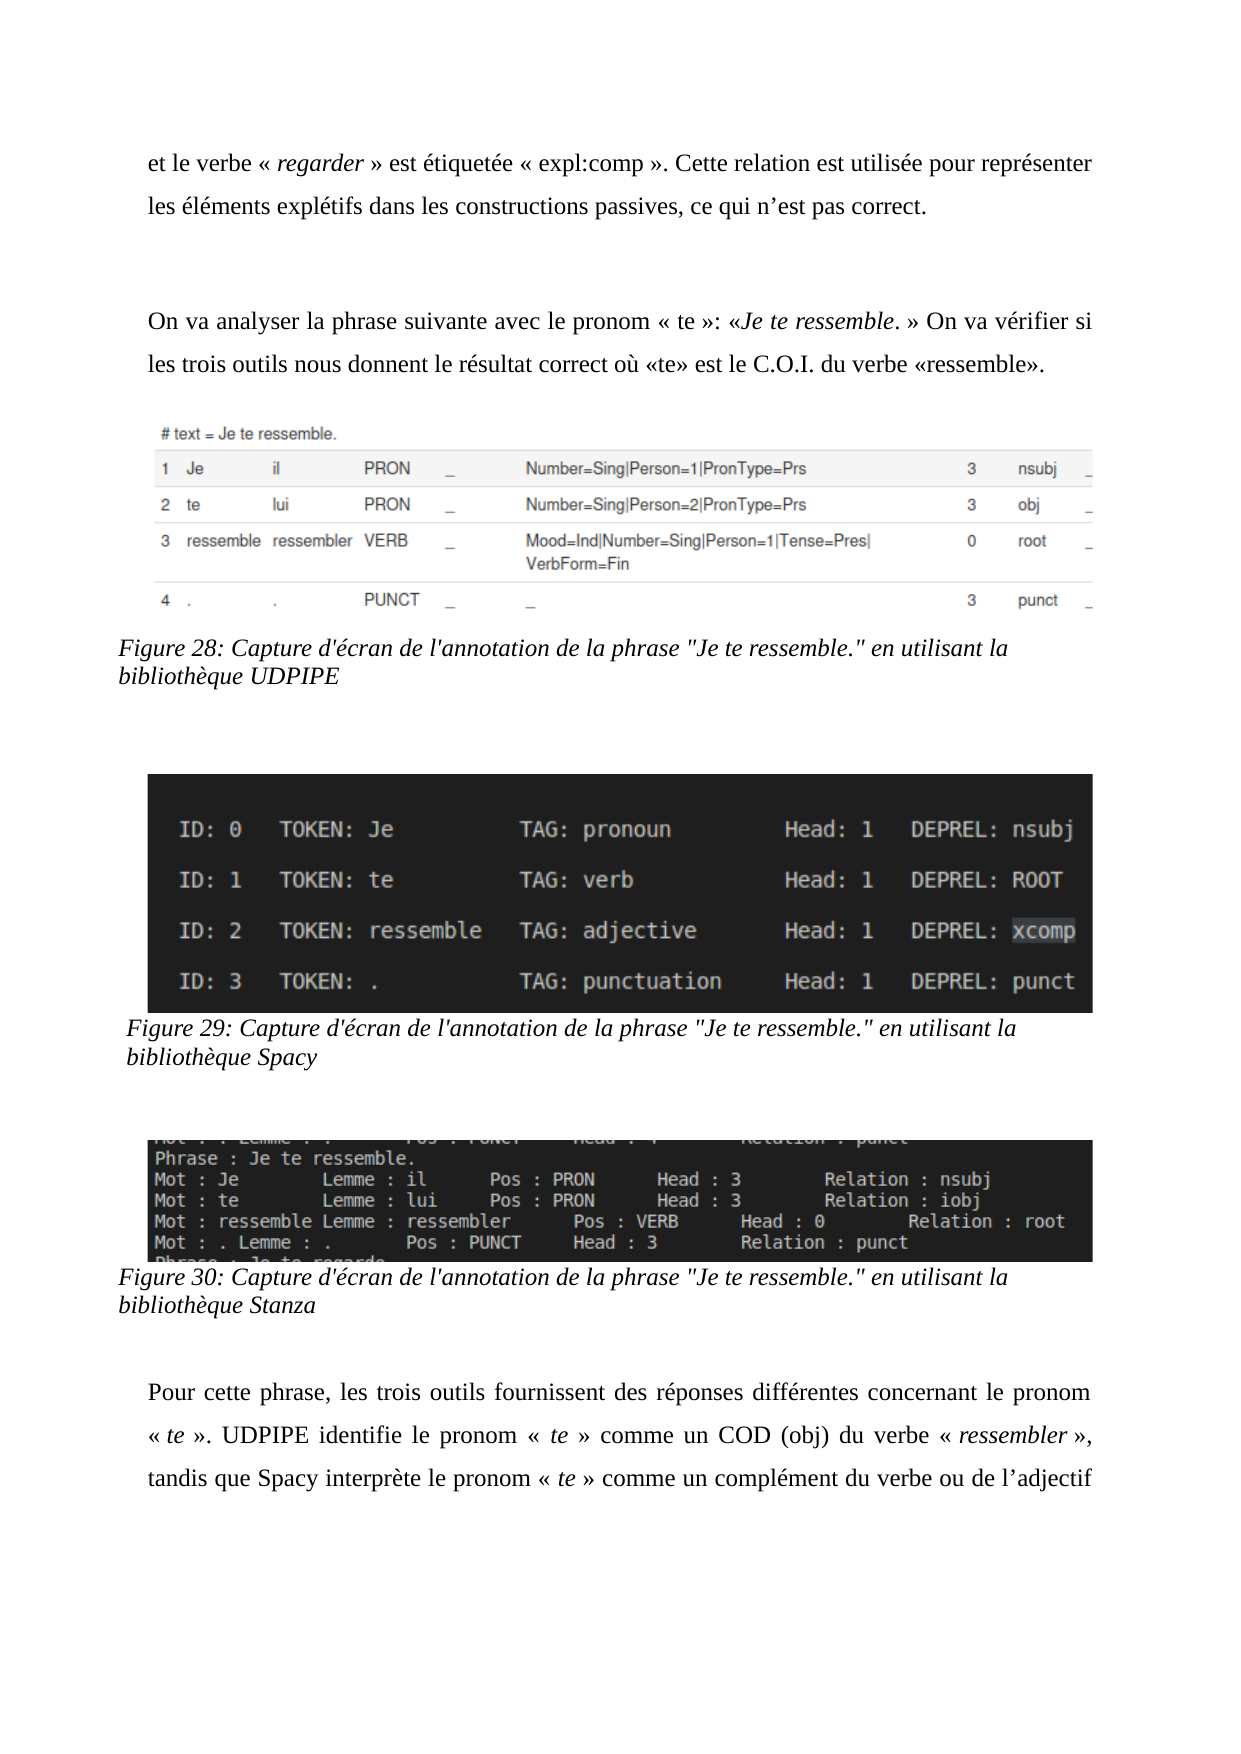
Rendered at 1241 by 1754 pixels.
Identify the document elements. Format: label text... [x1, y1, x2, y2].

text Pour cette phrase, les trois outils fournissent des réponses différentes concernant le pronom « te ». UDPIPE identifie le pronom « te » comme un COD (obj) du verbe « ressembler », tandis que Spacy interprète le pronom « te » comme un complément du verbe ou de l’adjectif [148, 1377, 1092, 1492]
picture [147, 419, 1093, 633]
text On va analyser la phrase suivante avec le pronom « te »: «Je te ressemble. » On va vérifier si les trois outils nous donnent le résultat correct où «te» est le C.O.I. du verbe «ressemble». [148, 306, 1092, 378]
picture [147, 1140, 1093, 1262]
text Figure 24: Capture d'écran de l'annotation de la phrase "Je te ressemble." en utilisant la bibliothèque Spacy [126, 775, 1114, 1070]
picture [147, 774, 1093, 1013]
text et le verbe « regarder » est étiquetée « expl:comp ». Cette relation est utilisée pour représenter les éléments explétifs dans les constructions passives, ce qui n’est pas correct. [148, 148, 1092, 219]
text Figure 25: Capture d'écran de l'annotation de la phrase "Je te ressemble." en utilisant la bibliothèque Stanza [118, 1140, 1122, 1319]
text Figure 23: Capture d'écran de l'annotation de la phrase "Je te ressemble." en utilisant la bibliothèque UDPIPE [118, 419, 1122, 690]
